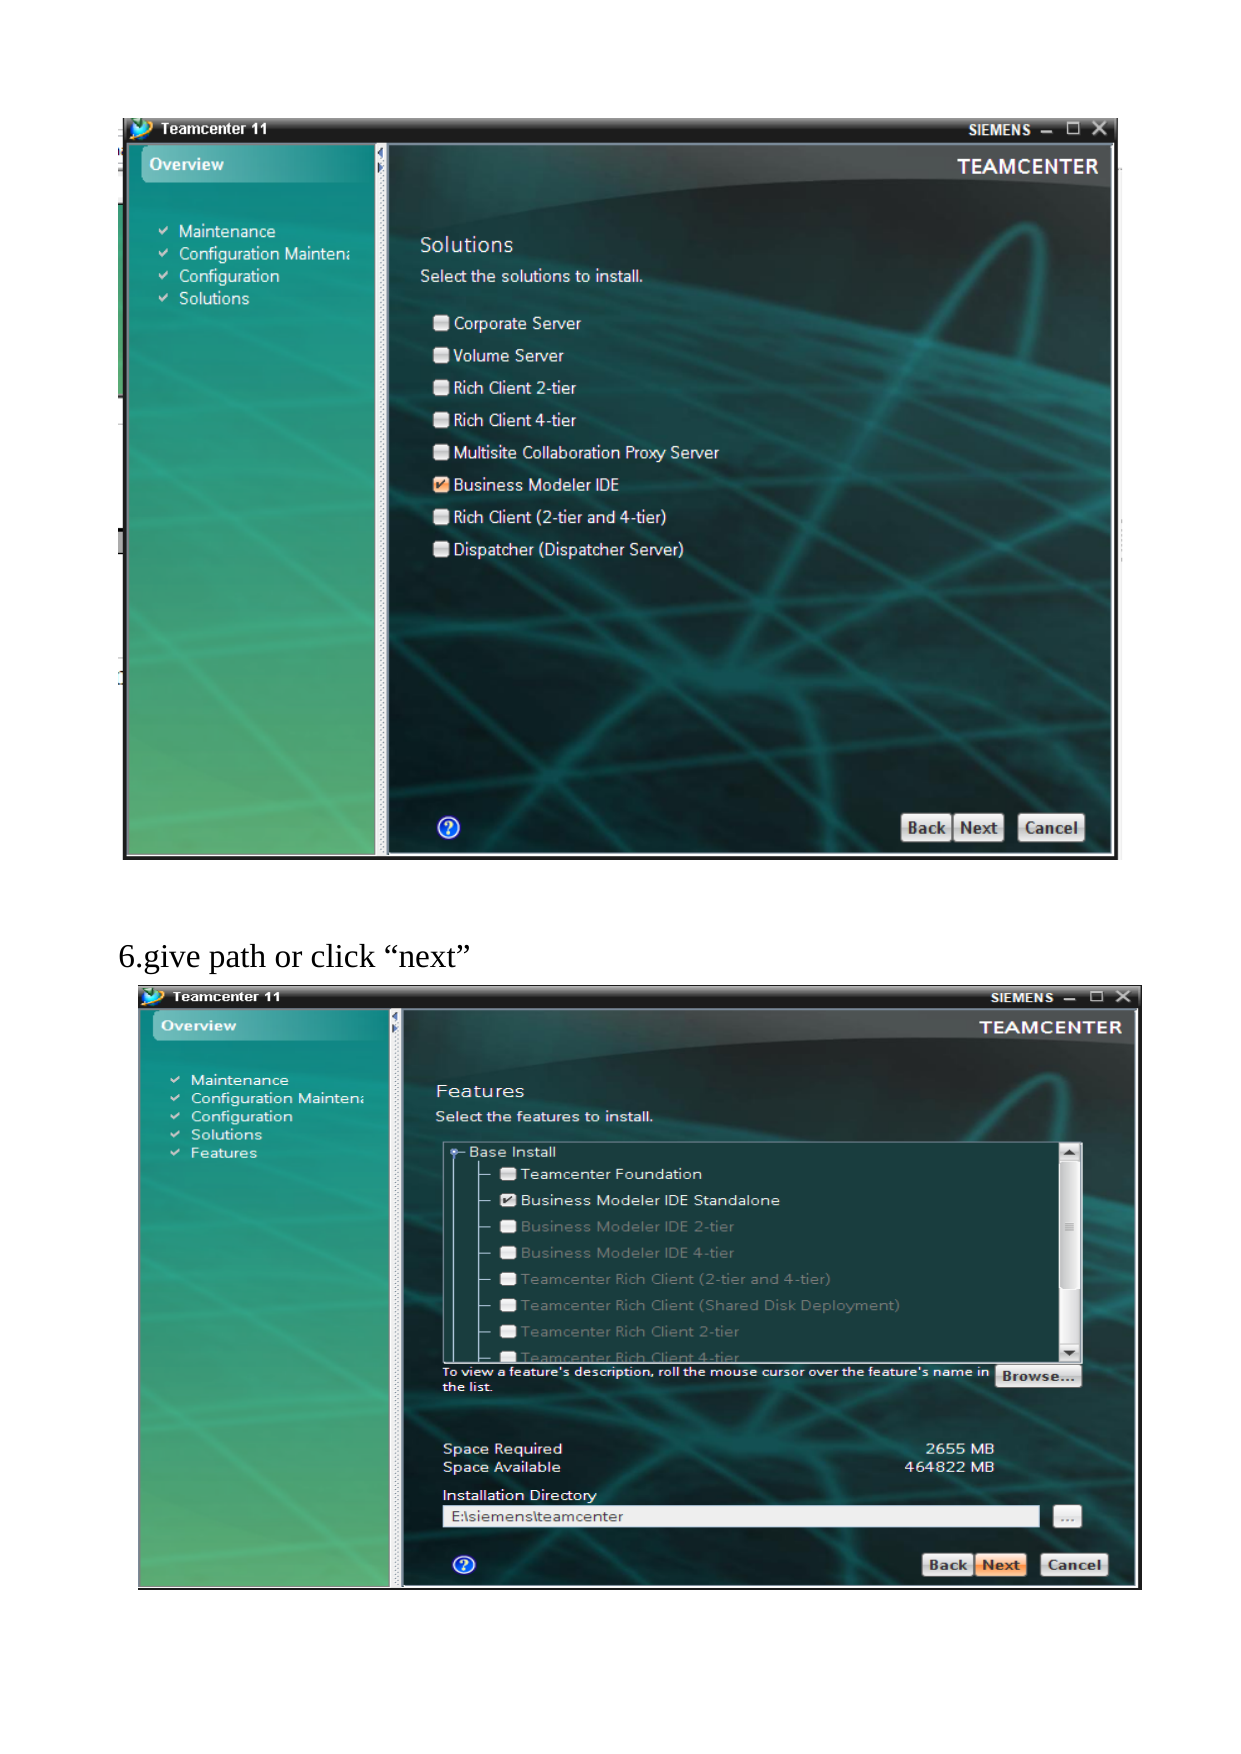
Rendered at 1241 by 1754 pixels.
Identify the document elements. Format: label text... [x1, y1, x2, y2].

picture [138, 985, 1142, 1590]
text 6.give path or click “next” [118, 937, 1122, 975]
picture [118, 118, 1123, 860]
